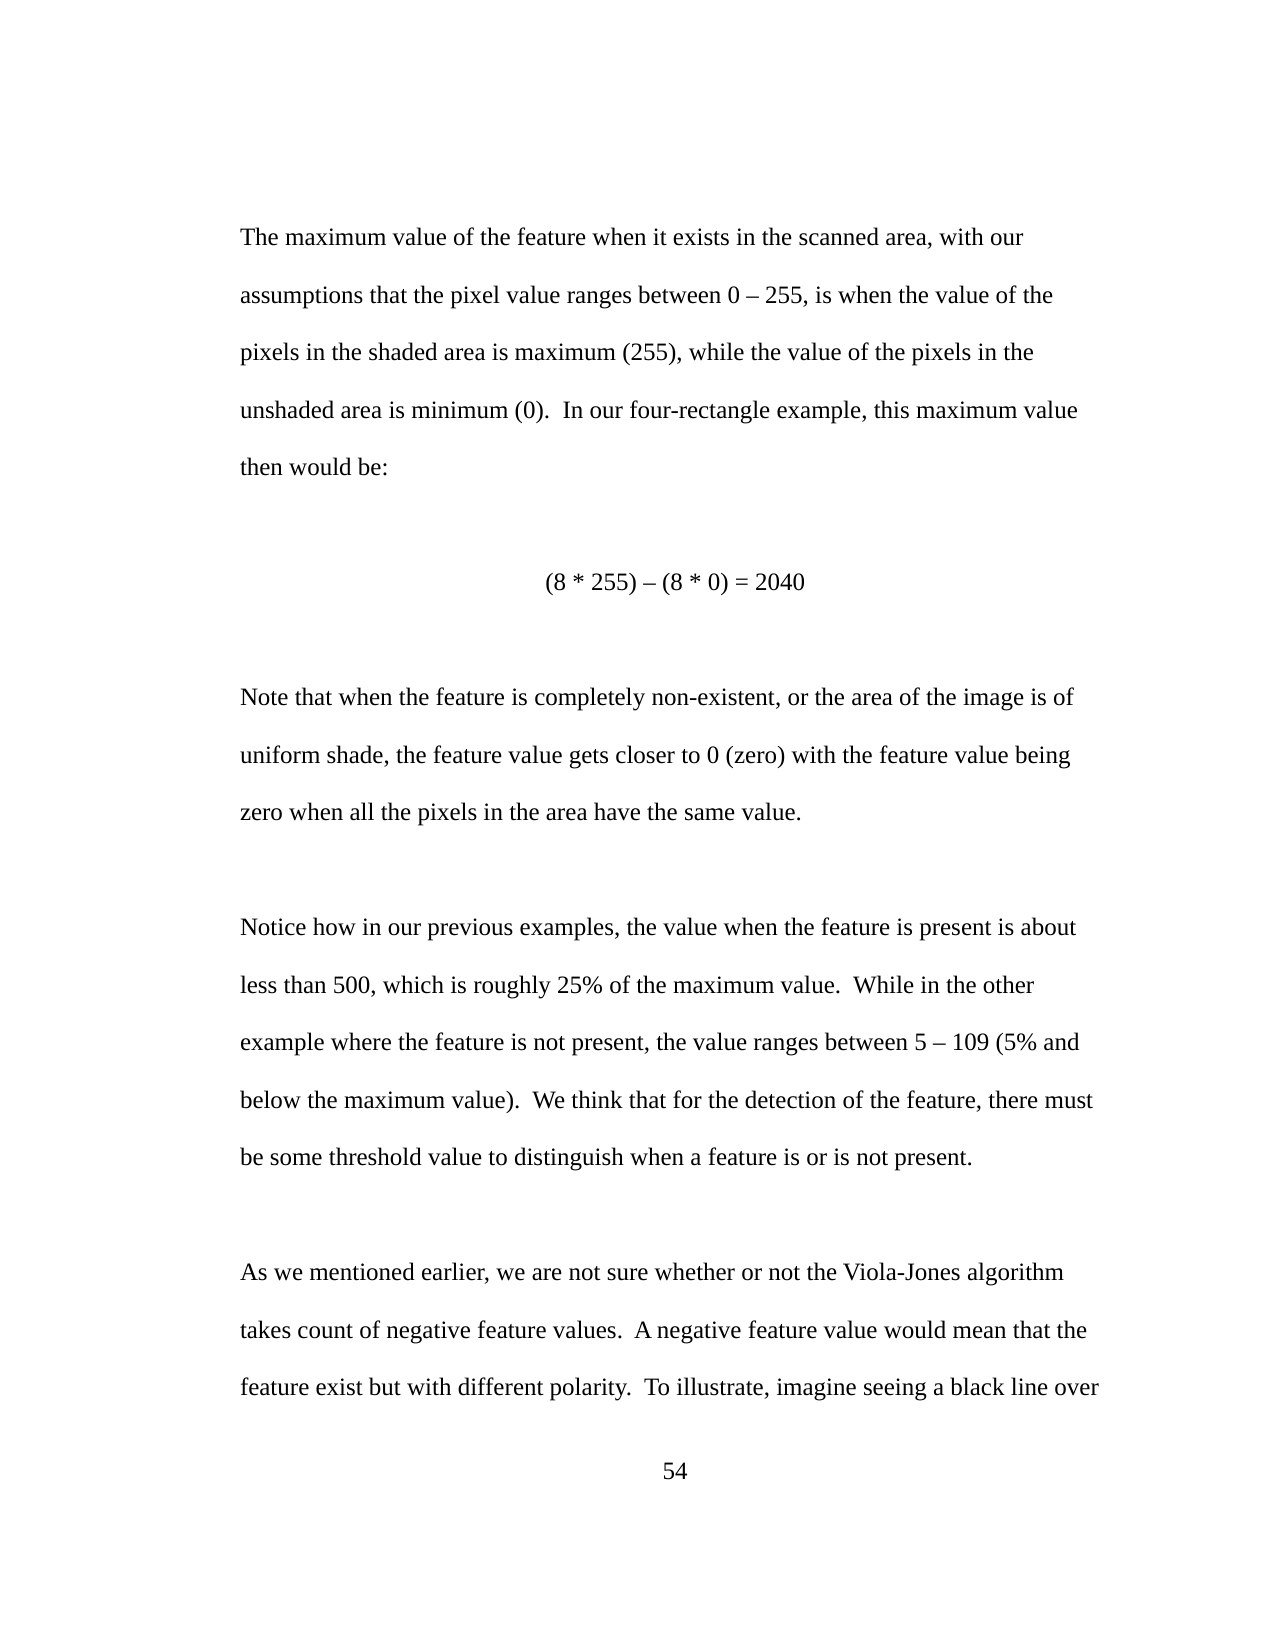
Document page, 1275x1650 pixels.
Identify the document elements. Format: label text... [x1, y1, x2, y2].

text The maximum value of the feature when it exists in the scanned area, with our assumptions that the pixel value ranges between 0 – 255, is when the value of the pixels in the shaded area is maximum (255), while the value of the pixels in the unshaded area is minimum (0). In our four-rectangle example, this maximum value then would be: [240, 222, 1110, 481]
text (8 * 255) – (8 * 0) = 2040 [240, 567, 1110, 596]
text As we mentioned earlier, we are not sure whether or not the Viola-Jones algorithm takes count of negative feature values. A negative feature value would mean that the feature exist but with different polarity. To illustrate, imagine seeing a black line over [240, 1257, 1110, 1401]
text Note that when the feature is completely non-existent, or the area of the image is of uniform shade, the feature value gets closer to 0 (zero) with the feature value being zero when all the pixels in the area have the same value. [240, 682, 1110, 826]
text Notice how in our previous examples, the value when the feature is present is about less than 500, which is roughly 25% of the maximum value. While in the other example where the feature is not present, the value ranges between 5 – 109 (5% and below the maximum value). We think that for the detection of the feature, there must be some threshold value to distinguish when a feature is or is not present. [240, 912, 1110, 1171]
